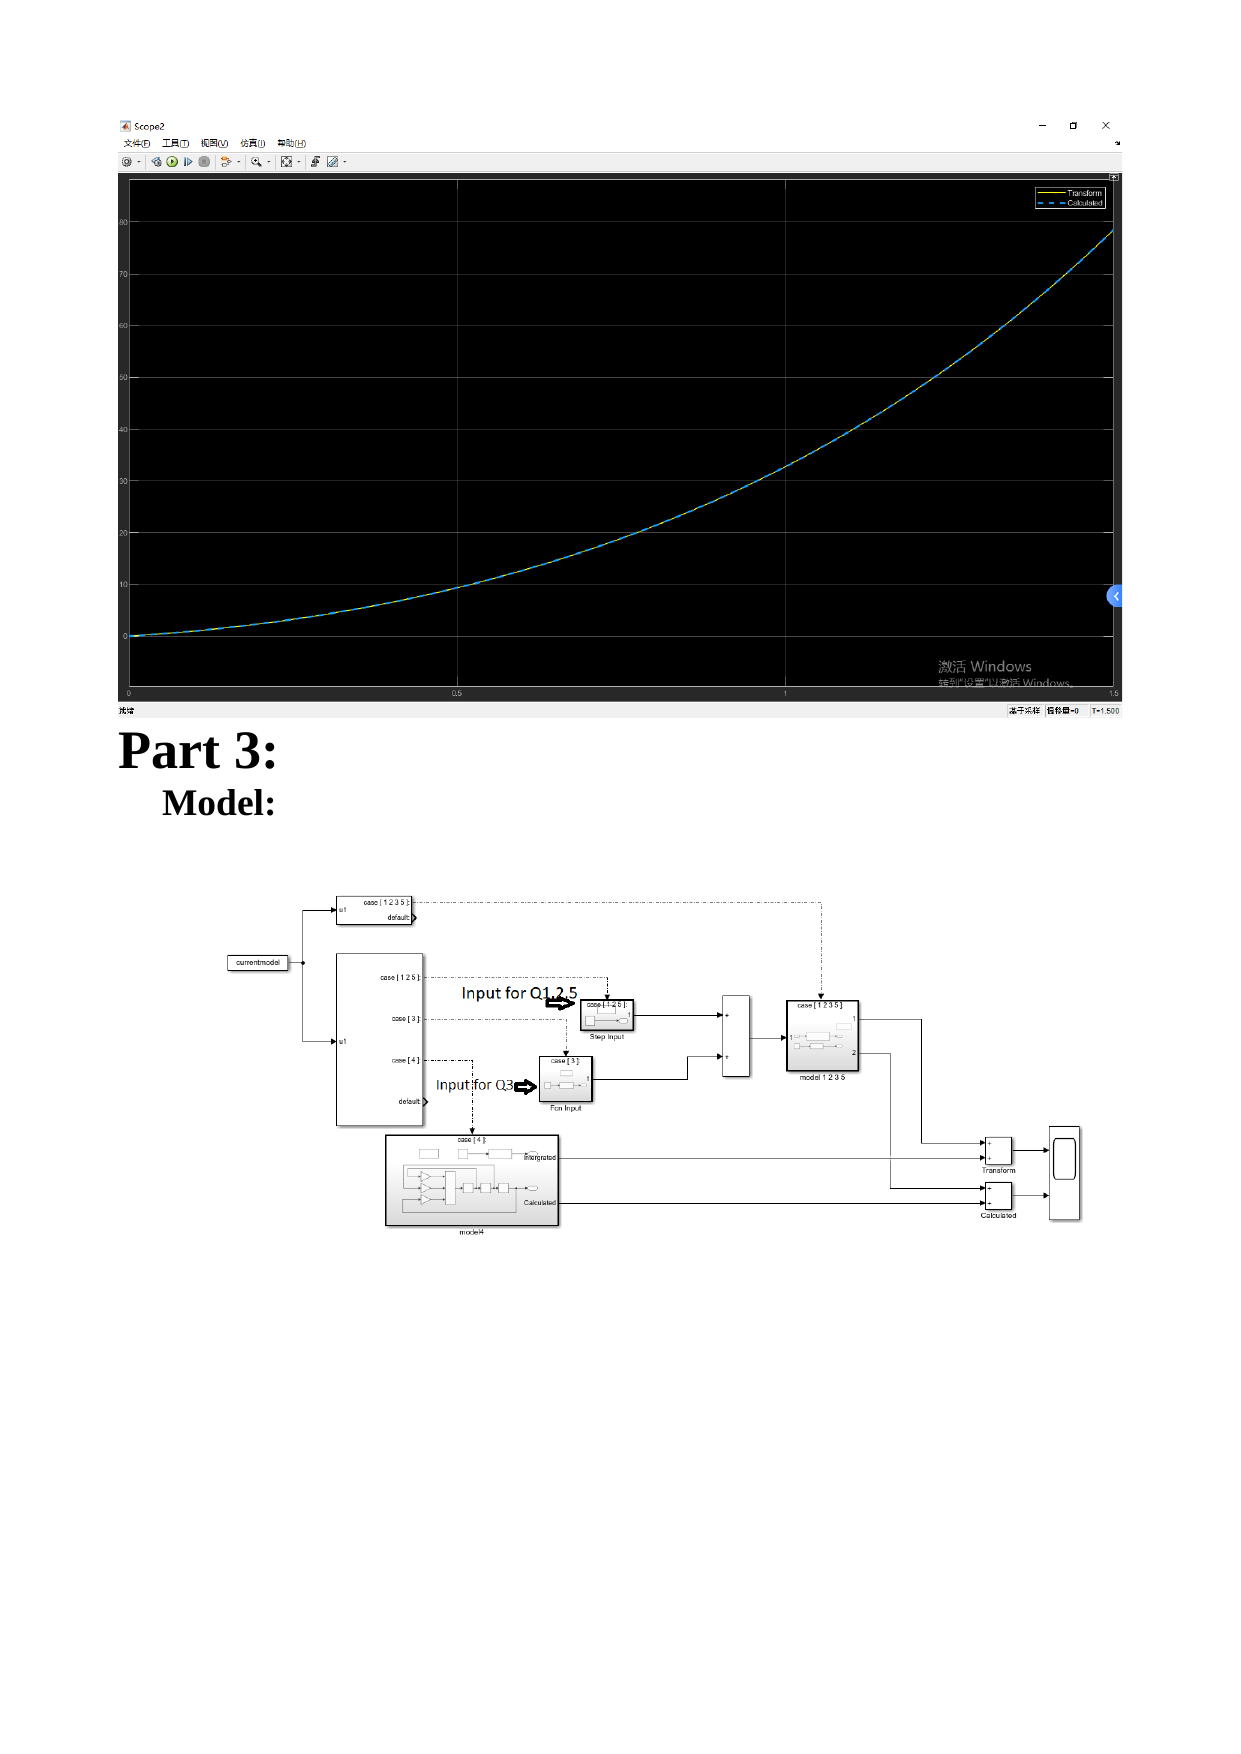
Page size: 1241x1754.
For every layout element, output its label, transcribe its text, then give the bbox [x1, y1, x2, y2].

picture [111, 863, 1116, 1340]
text Part 3: [118, 718, 1122, 780]
text Model: [118, 780, 1122, 823]
picture [118, 118, 1123, 718]
